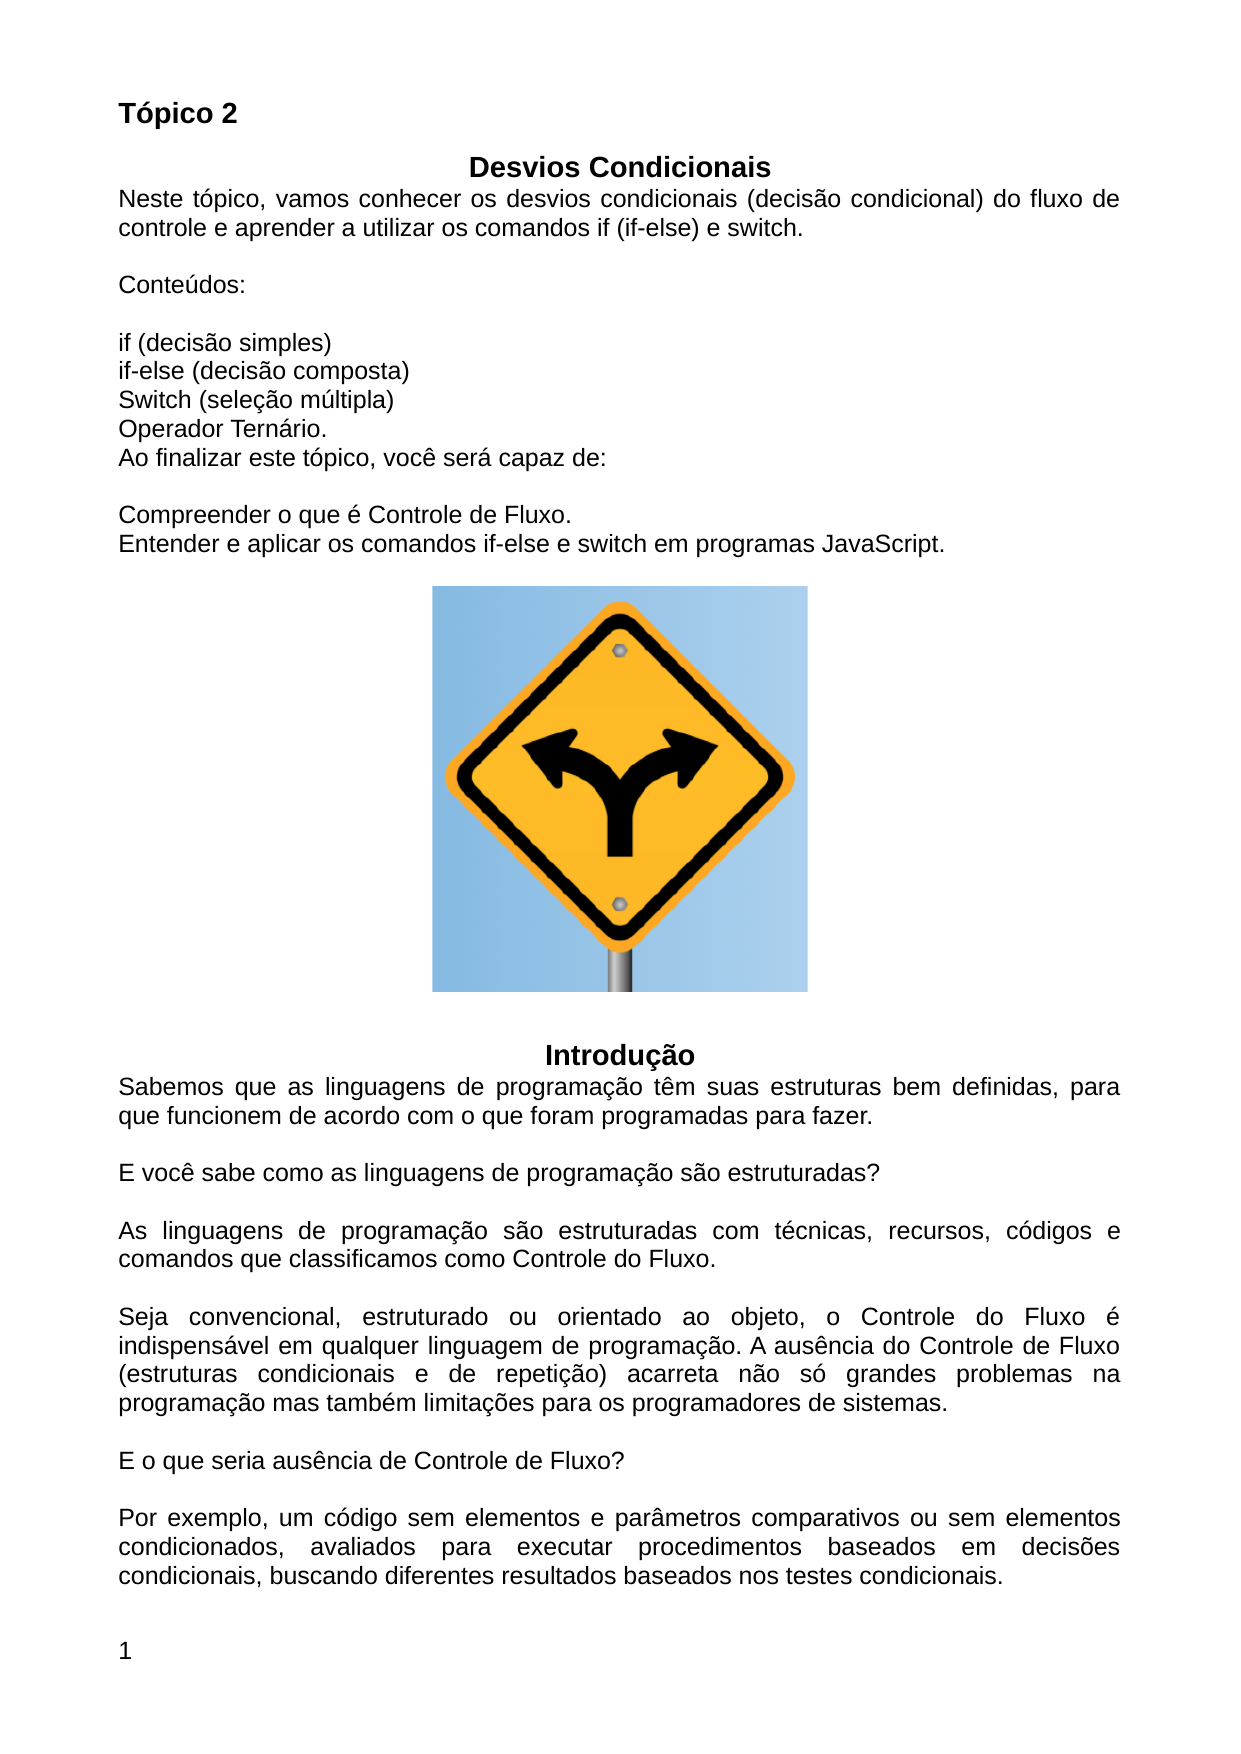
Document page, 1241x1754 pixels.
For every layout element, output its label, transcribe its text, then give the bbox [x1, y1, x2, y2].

text Conteúdos: [118, 270, 1122, 299]
subtitle Desvios Condicionais [118, 150, 1122, 184]
text Ao finalizar este tópico, você será capaz de: [118, 442, 1122, 471]
text E você sabe como as linguagens de programação são estruturadas? [118, 1158, 1122, 1187]
text if (decisão simples) [118, 327, 1122, 356]
text Por exemplo, um código sem elementos e parâmetros comparativos ou sem elementos condicionados, avaliados para executar procedimentos baseados em decisões condicionais, buscando diferentes resultados baseados nos testes condicionais. [118, 1503, 1122, 1589]
text Entender e aplicar os comandos if-else e switch em programas JavaScript. [118, 529, 1122, 557]
text Neste tópico, vamos conhecer os desvios condicionais (decisão condicional) do fluxo de controle e aprender a utilizar os comandos if (if-else) e switch. [118, 184, 1122, 241]
subtitle Introdução [118, 1038, 1122, 1072]
text Sabemos que as linguagens de programação têm suas estruturas bem definidas, para que funcionem de acordo com o que foram programadas para fazer. [118, 1072, 1122, 1129]
text Switch (seleção múltipla) [118, 385, 1122, 414]
text if-else (decisão composta) [118, 356, 1122, 385]
text As linguagens de programação são estruturadas com técnicas, recursos, códigos e comandos que classificamos como Controle do Fluxo. [118, 1216, 1122, 1273]
text Seja convencional, estruturado ou orientado ao objeto, o Controle do Fluxo é indispensável em qualquer linguagem de programação. A ausência do Controle de Fluxo (estruturas condicionais e de repetição) acarreta não só grandes problemas na programação mas também limitações para os programadores de sistemas. [118, 1302, 1122, 1417]
text Operador Ternário. [118, 414, 1122, 442]
text Compreender o que é Controle de Fluxo. [118, 500, 1122, 529]
subtitle Tópico 2 [118, 96, 1122, 129]
text E o que seria ausência de Controle de Fluxo? [118, 1446, 1122, 1474]
